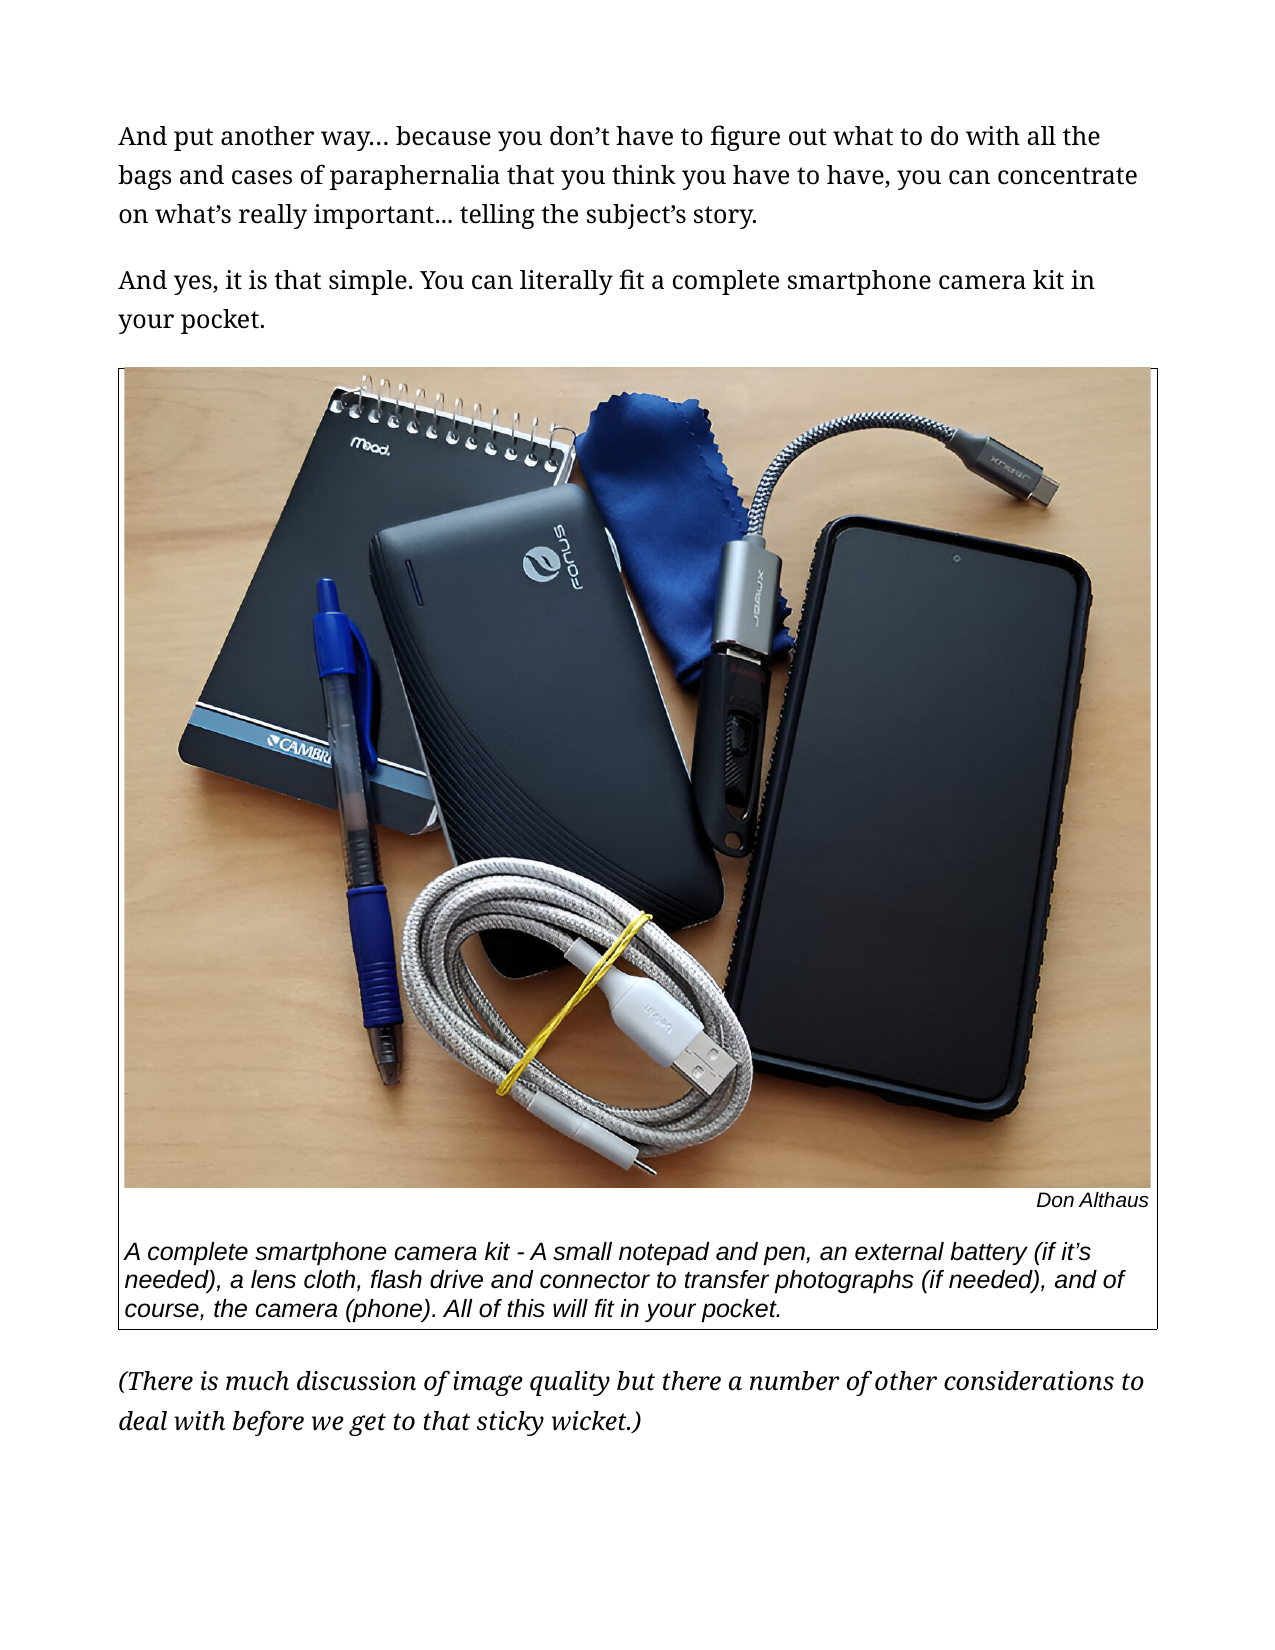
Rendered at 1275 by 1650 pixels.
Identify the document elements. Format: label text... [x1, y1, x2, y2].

text [119, 369, 1157, 1329]
text Don Althaus [124, 1188, 1151, 1211]
text (There is much discussion of image quality but there a number of other considerations to deal with before we get to that sticky wicket.) [118, 1330, 1157, 1437]
picture [124, 367, 1151, 1188]
text And yes, it is that simple. You can literally fit a complete smartphone camera kit in your pocket. [118, 263, 1157, 336]
text And put another way… because you don’t have to figure out what to do with all the bags and cases of paraphernalia that you think you have to have, you can concentrate on what’s really important... telling the subject’s story. [118, 118, 1157, 231]
text A complete smartphone camera kit - A small notepad and pen, an external battery (if it’s needed), a lens cloth, flash drive and connector to transfer photographs (if needed), and of course, the camera (phone). All of this will fit in your pocket. [124, 1236, 1151, 1323]
